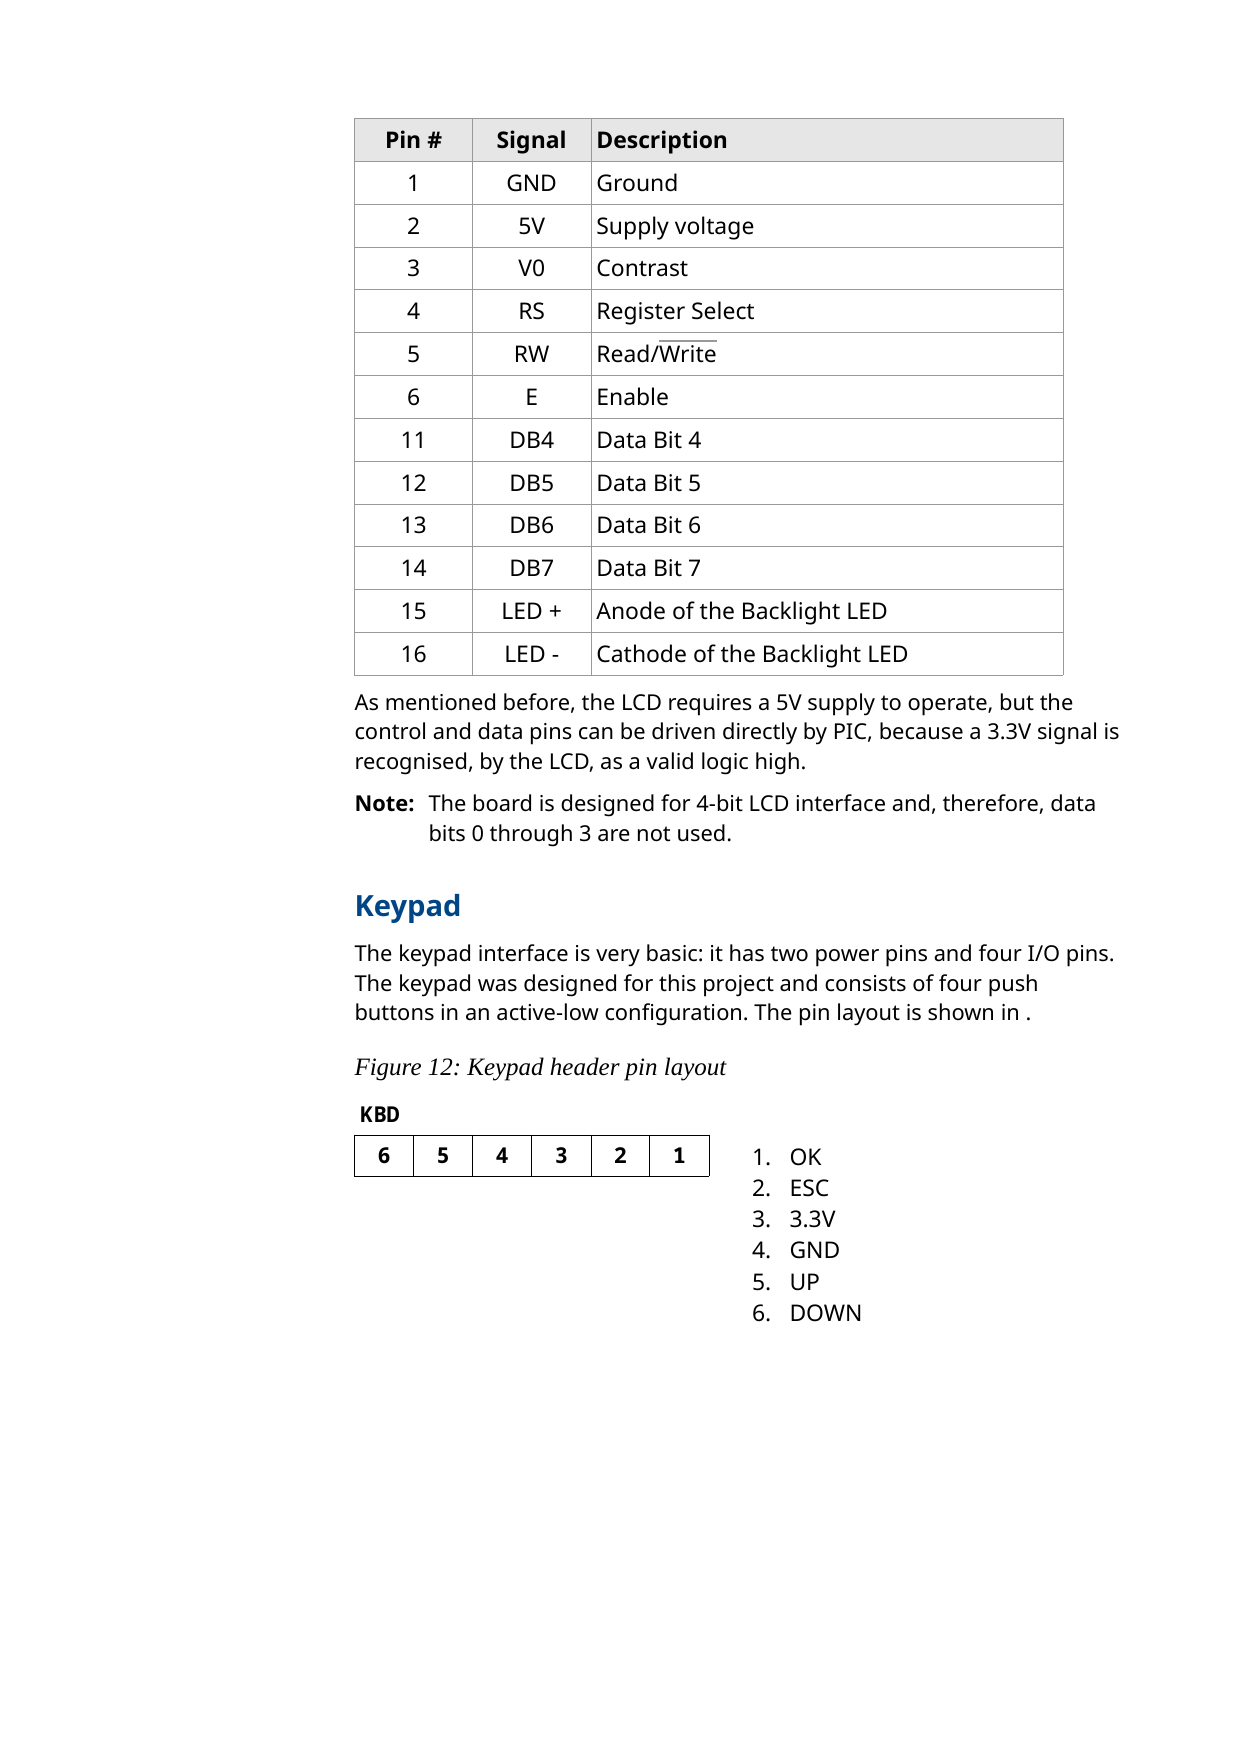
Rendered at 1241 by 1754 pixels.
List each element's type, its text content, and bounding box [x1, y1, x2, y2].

table_cell E [473, 376, 591, 418]
table_cell 6 [355, 376, 472, 418]
table_cell 16 [355, 633, 472, 675]
table_cell LED + [473, 590, 591, 632]
table_cell Supply voltage [592, 205, 1063, 247]
table_cell 3 [355, 248, 472, 289]
table_cell V0 [473, 248, 591, 289]
table_cell OK ESC 3.3V GND UP DOWN [709, 1135, 886, 1334]
table_cell Data Bit 6 [592, 505, 1063, 546]
table_cell GND [473, 162, 591, 204]
table_cell 2 [355, 205, 472, 247]
table_cell 14 [355, 547, 472, 589]
table_cell 1 [650, 1136, 709, 1176]
table_cell 12 [355, 462, 472, 503]
table_cell Anode of the Backlight LED [592, 590, 1063, 632]
table_cell 5 [414, 1136, 472, 1176]
text Note: The board is designed for 4-bit LCD interface and, therefore, data bits 0 through 3 are not used. [354, 788, 1122, 848]
table_cell 5 [355, 333, 472, 375]
table_cell 1 [355, 162, 472, 204]
table_cell Ground [592, 162, 1063, 204]
table_cell Description [592, 119, 1063, 161]
table_cell 6 [355, 1136, 413, 1176]
table_cell Register Select [592, 290, 1063, 332]
table_cell DB5 [473, 462, 591, 503]
text Figure 12: Keypad header pin layout [354, 1052, 1122, 1081]
table_cell Contrast [592, 248, 1063, 289]
table_cell Signal [473, 119, 591, 161]
table_cell 15 [355, 590, 472, 632]
table_cell Data Bit 5 [592, 462, 1063, 503]
subtitle Keypad [354, 886, 1122, 925]
table_cell [354, 1177, 709, 1334]
table_cell 11 [355, 419, 472, 461]
table_cell DB7 [473, 547, 591, 589]
table_cell 4 [355, 290, 472, 332]
table_cell LED - [473, 633, 591, 675]
table_cell 13 [355, 505, 472, 546]
text As mentioned before, the LCD requires a 5V supply to operate, but the control and data pins can be driven directly by PIC, because a 3.3V signal is recognised, by the LCD, as a valid logic high. [354, 687, 1122, 776]
table_cell DB4 [473, 419, 591, 461]
table_cell Read/Write [592, 333, 1063, 375]
table_cell RW [473, 333, 591, 375]
table_cell 5V [473, 205, 591, 247]
table_cell 2 [592, 1136, 649, 1176]
table_header KBD [354, 1093, 886, 1134]
table_cell Data Bit 4 [592, 419, 1063, 461]
table_cell 4 [473, 1136, 531, 1176]
table_cell Pin # [355, 119, 472, 161]
table_cell Enable [592, 376, 1063, 418]
table_cell 3 [532, 1136, 591, 1176]
text The keypad interface is very basic: it has two power pins and four I/O pins. The keypad was designed for this project and consists of four push buttons in an active-low configuration. The pin layout is shown in . [354, 938, 1122, 1027]
table_cell Data Bit 7 [592, 547, 1063, 589]
table_cell DB6 [473, 505, 591, 546]
table_cell RS [473, 290, 591, 332]
table_cell Cathode of the Backlight LED [592, 633, 1063, 675]
